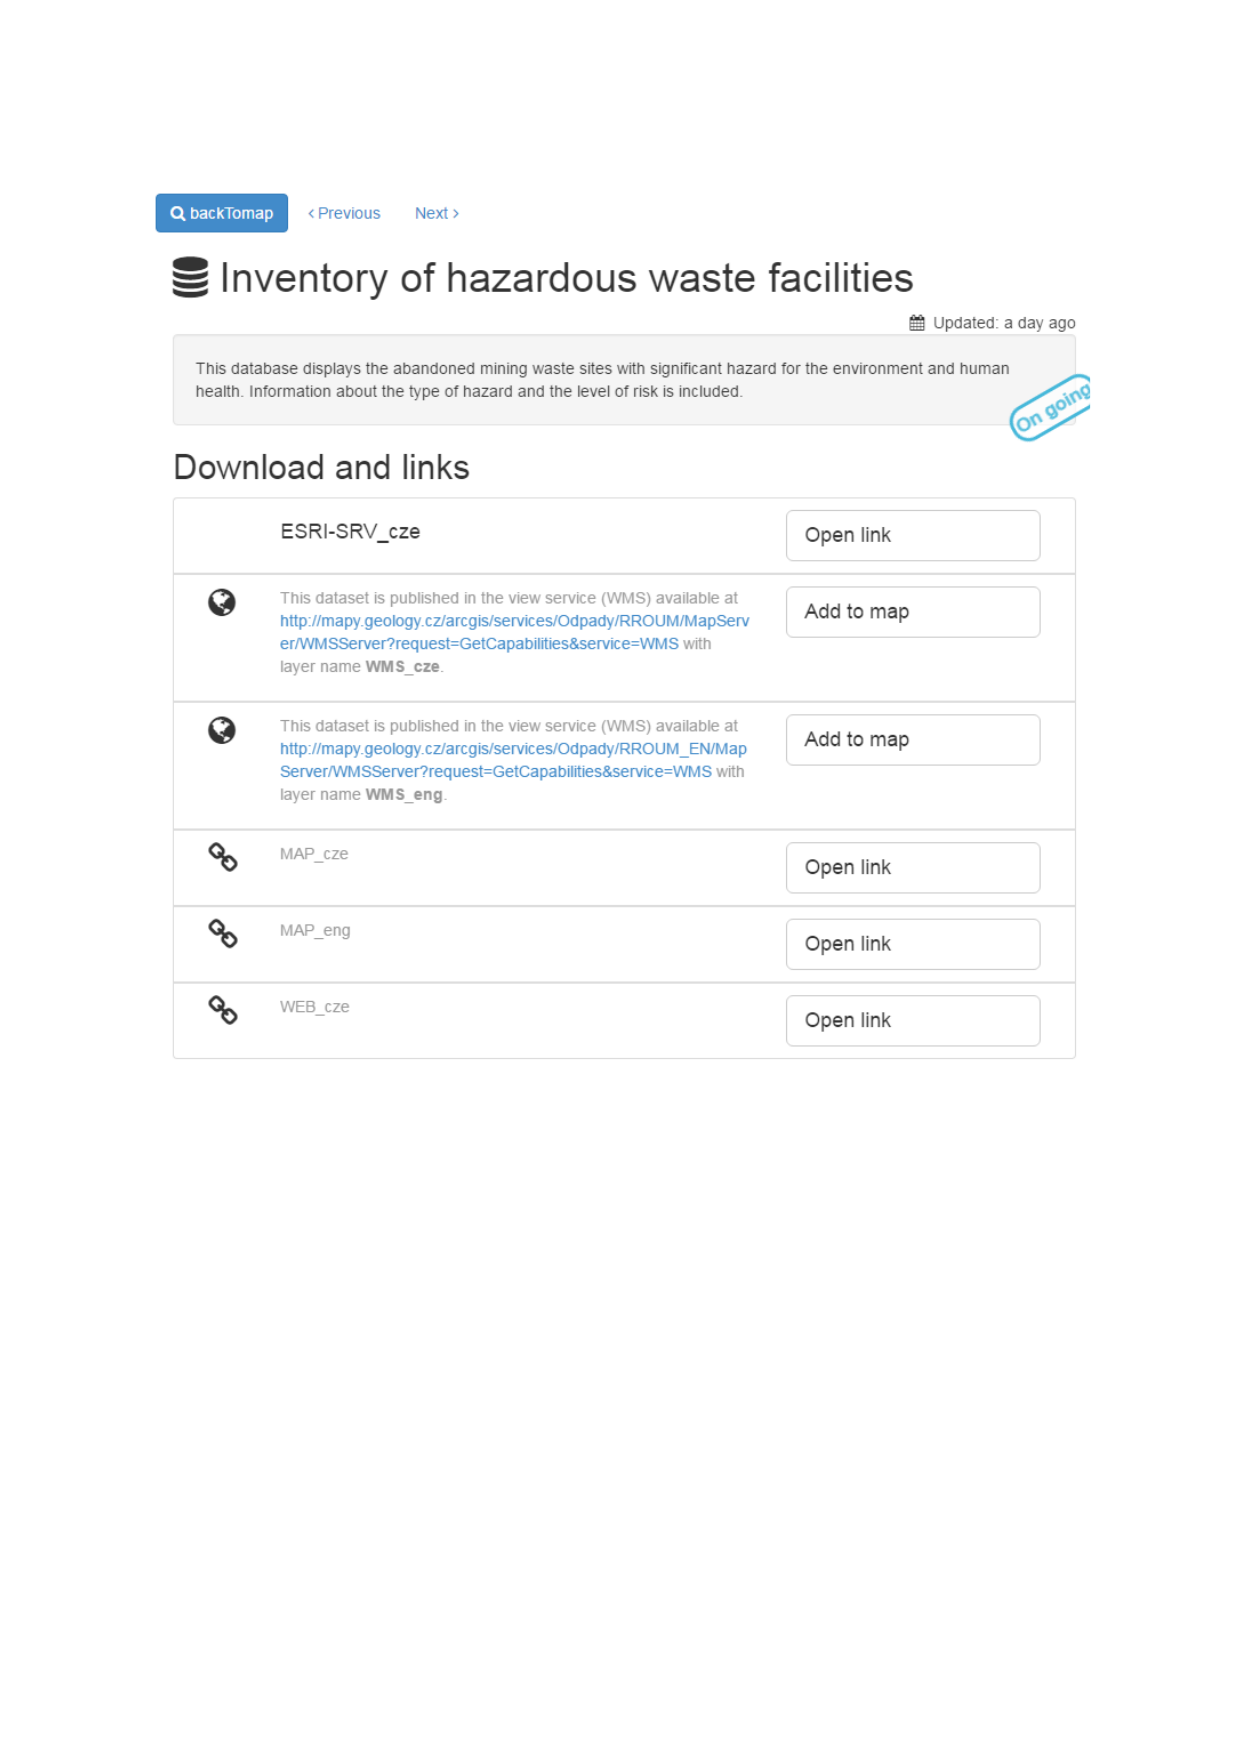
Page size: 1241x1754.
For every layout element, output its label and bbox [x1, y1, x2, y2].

picture [150, 180, 1091, 1066]
